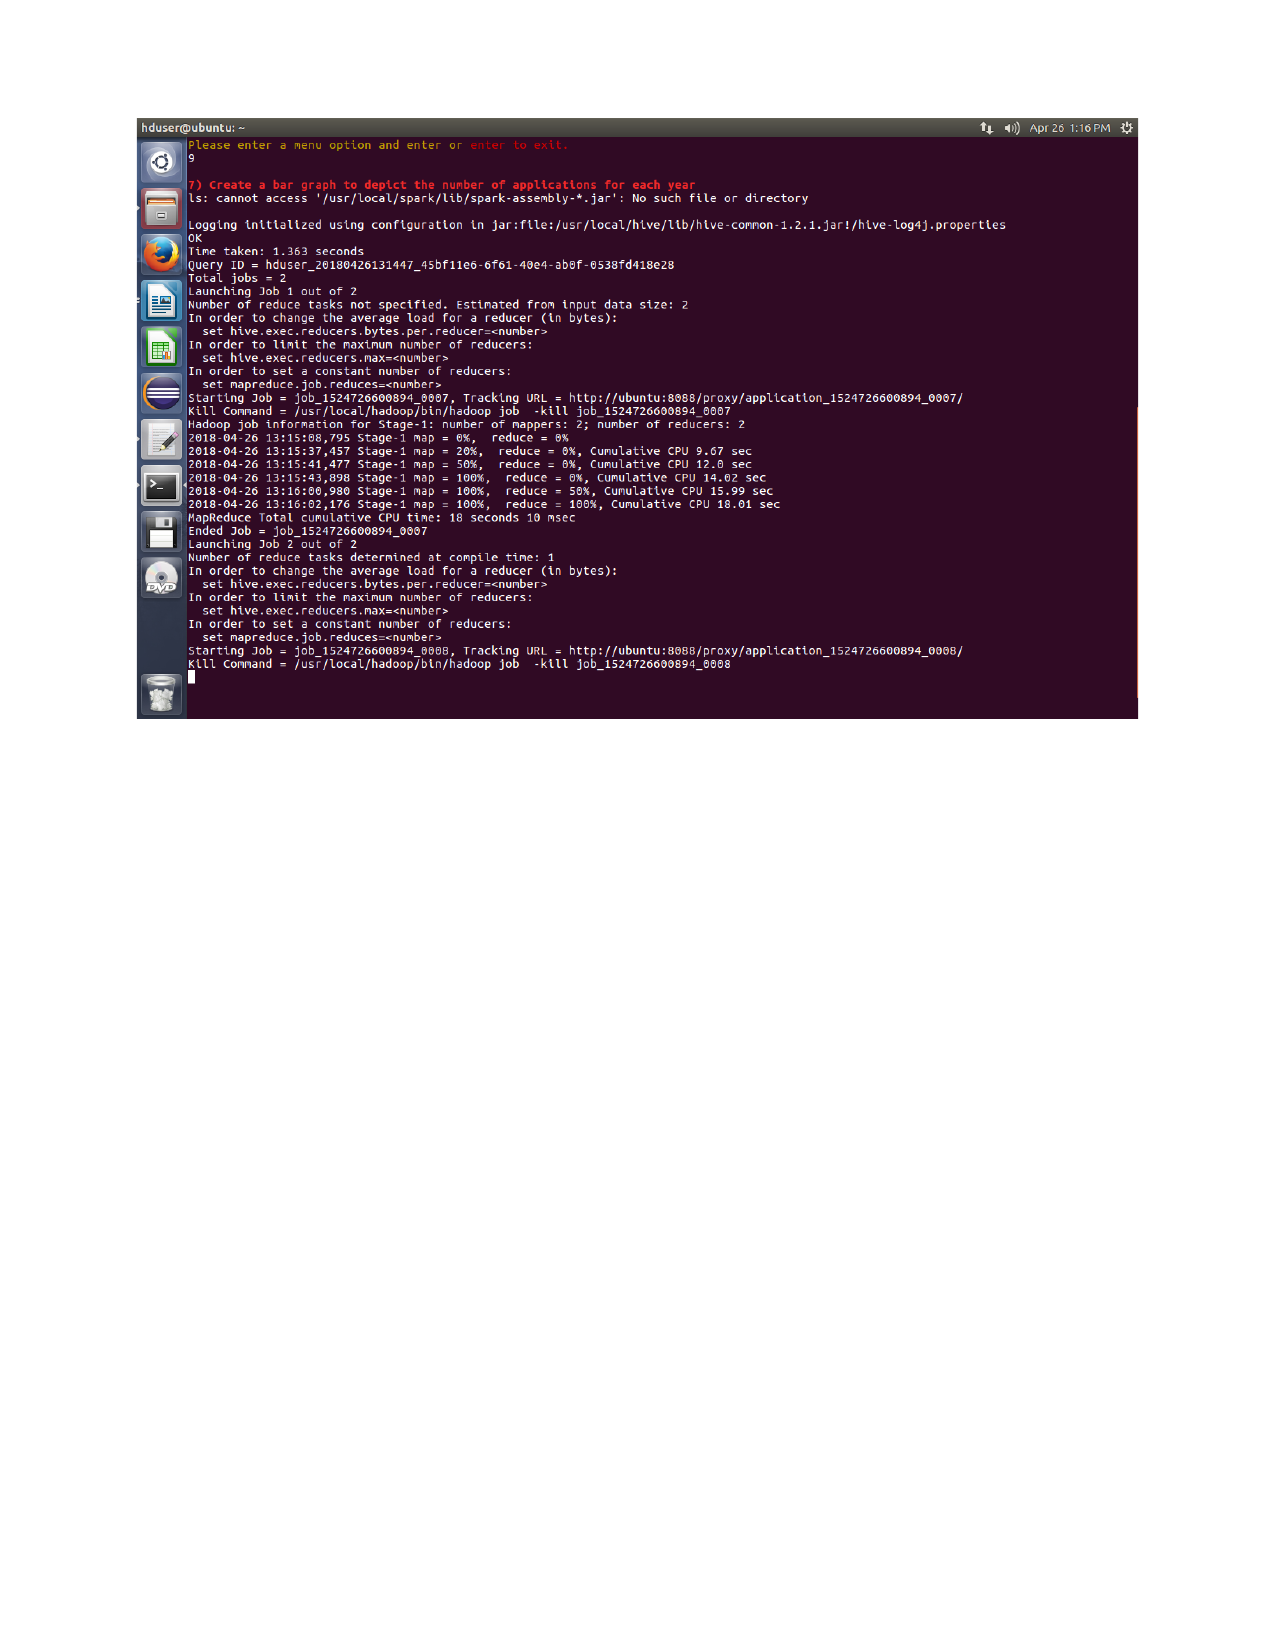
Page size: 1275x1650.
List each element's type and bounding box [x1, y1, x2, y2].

picture [136, 118, 1139, 719]
